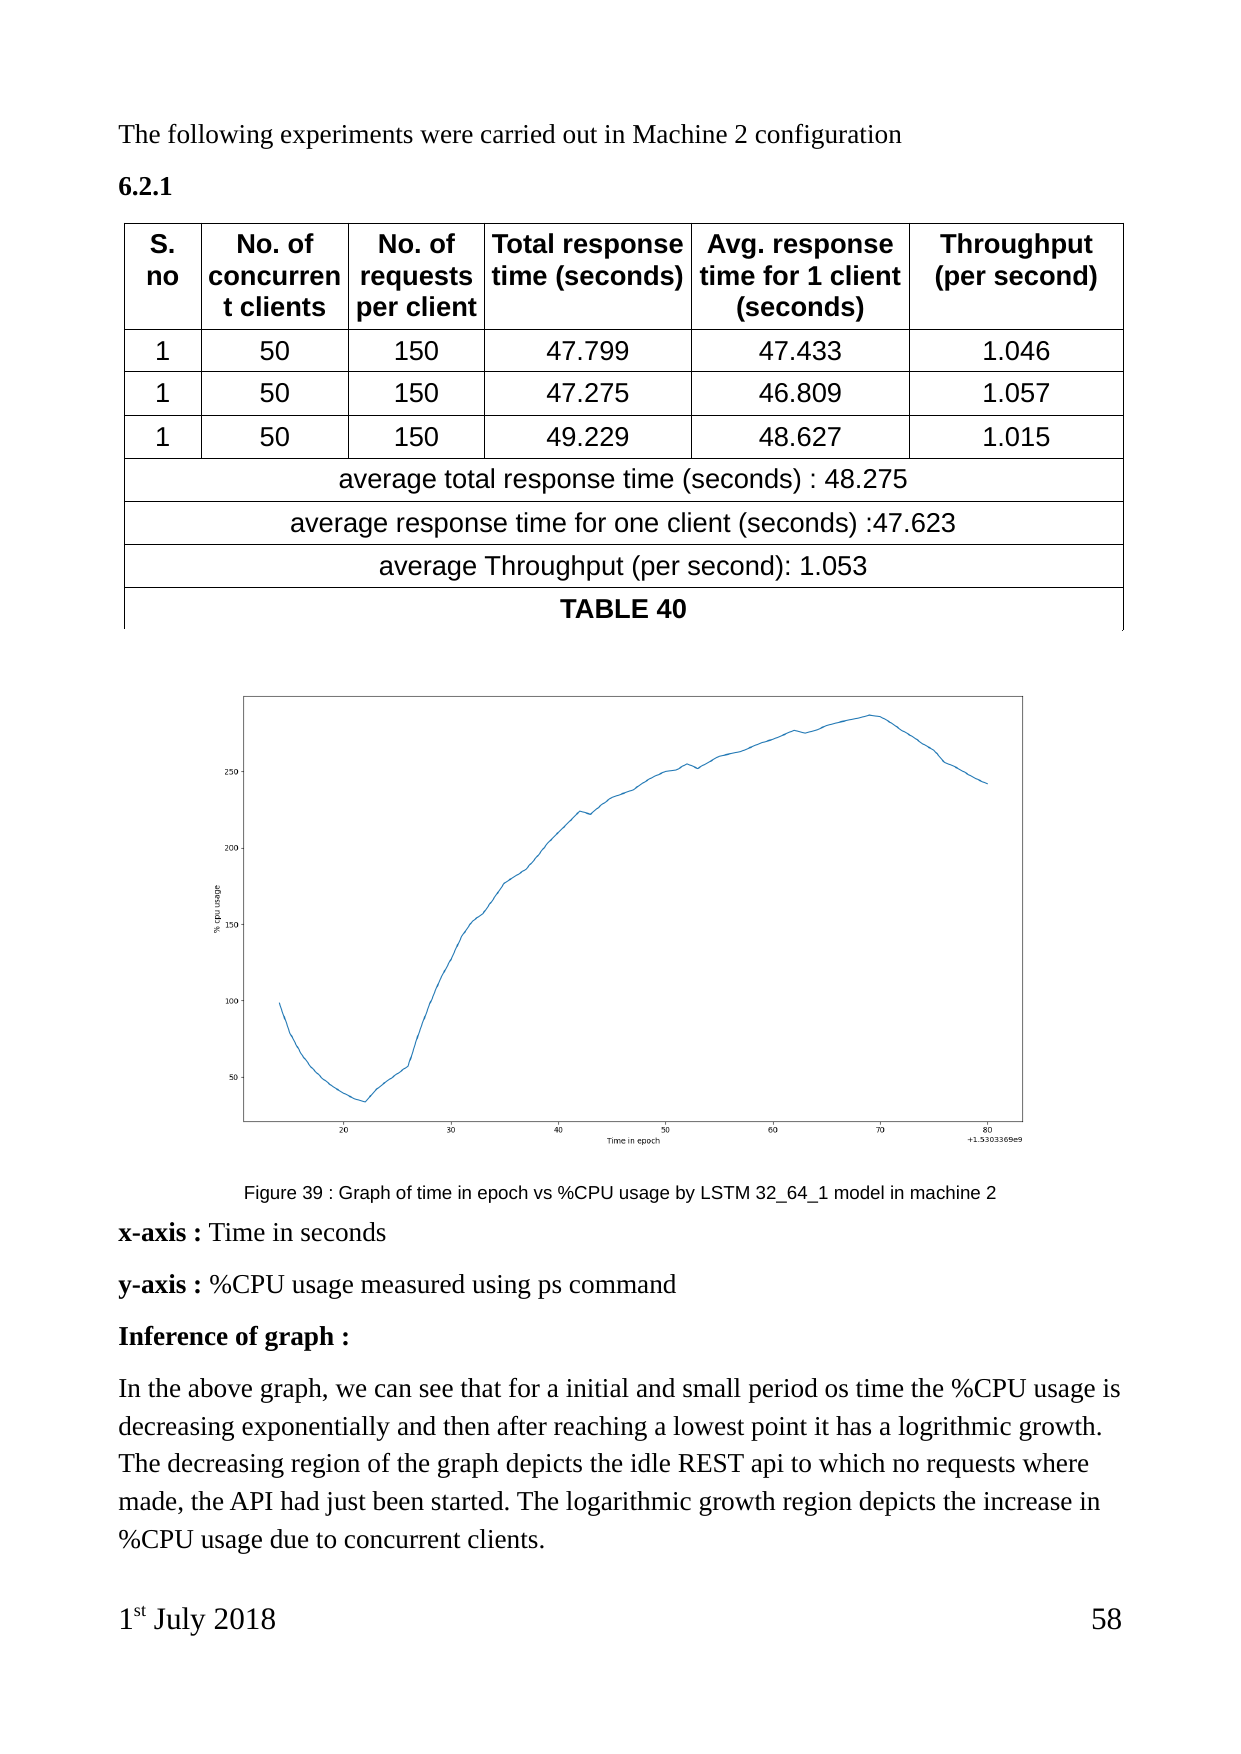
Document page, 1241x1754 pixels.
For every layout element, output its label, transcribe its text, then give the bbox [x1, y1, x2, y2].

text In the above graph, we can see that for a initial and small period os time the %CPU usage is decreasing exponentially and then after reaching a lowest point it has a logrithmic growth. The decreasing region of the graph depicts the idle REST api to which no requests where made, the API had just been started. The logarithmic growth region depicts the increase in %CPU usage due to concurrent clients. [118, 1372, 1122, 1554]
text Inference of graph : [118, 1320, 1122, 1351]
text 6.2.1 [118, 170, 1122, 202]
table_cell 47.275 [485, 372, 691, 414]
table_cell 47.433 [692, 330, 909, 371]
table_header Total response time (seconds) [485, 224, 691, 328]
table_cell 50 [202, 416, 348, 457]
table_header No. of concurrent clients [202, 224, 348, 328]
table_cell 1.015 [910, 416, 1123, 457]
table_cell 50 [202, 372, 348, 414]
table_cell TABLE 40 [125, 588, 1123, 629]
text x-axis : Time in seconds [118, 1216, 1122, 1247]
text y-axis : %CPU usage measured using ps command [118, 1268, 1122, 1299]
table_header S. no [125, 224, 201, 328]
table_cell 48.627 [692, 416, 909, 457]
table_cell average total response time (seconds) : 48.275 [125, 459, 1123, 501]
table_header No. of requests per client [349, 224, 484, 328]
text The following experiments were carried out in Machine 2 configuration [118, 118, 1122, 149]
table_cell 150 [349, 372, 484, 414]
table_header Throughput (per second) [910, 224, 1123, 328]
table_cell 150 [349, 330, 484, 371]
picture [118, 629, 1123, 1182]
subtitle Figure 39 : Graph of time in epoch vs %CPU usage by LSTM 32_64_1 model in machine 2 [118, 1182, 1122, 1203]
table_cell 1 [125, 416, 201, 457]
table_cell 49.229 [485, 416, 691, 457]
table_cell 150 [349, 416, 484, 457]
table_cell 47.799 [485, 330, 691, 371]
table_cell 1.046 [910, 330, 1123, 371]
table_cell 1 [125, 372, 201, 414]
table_cell 50 [202, 330, 348, 371]
table_header Avg. response time for 1 client (seconds) [692, 224, 909, 328]
table_cell 1.057 [910, 372, 1123, 414]
table_cell average response time for one client (seconds) :47.623 [125, 502, 1123, 543]
table_cell 1 [125, 330, 201, 371]
table_cell average Throughput (per second): 1.053 [125, 545, 1123, 587]
table_cell 46.809 [692, 372, 909, 414]
